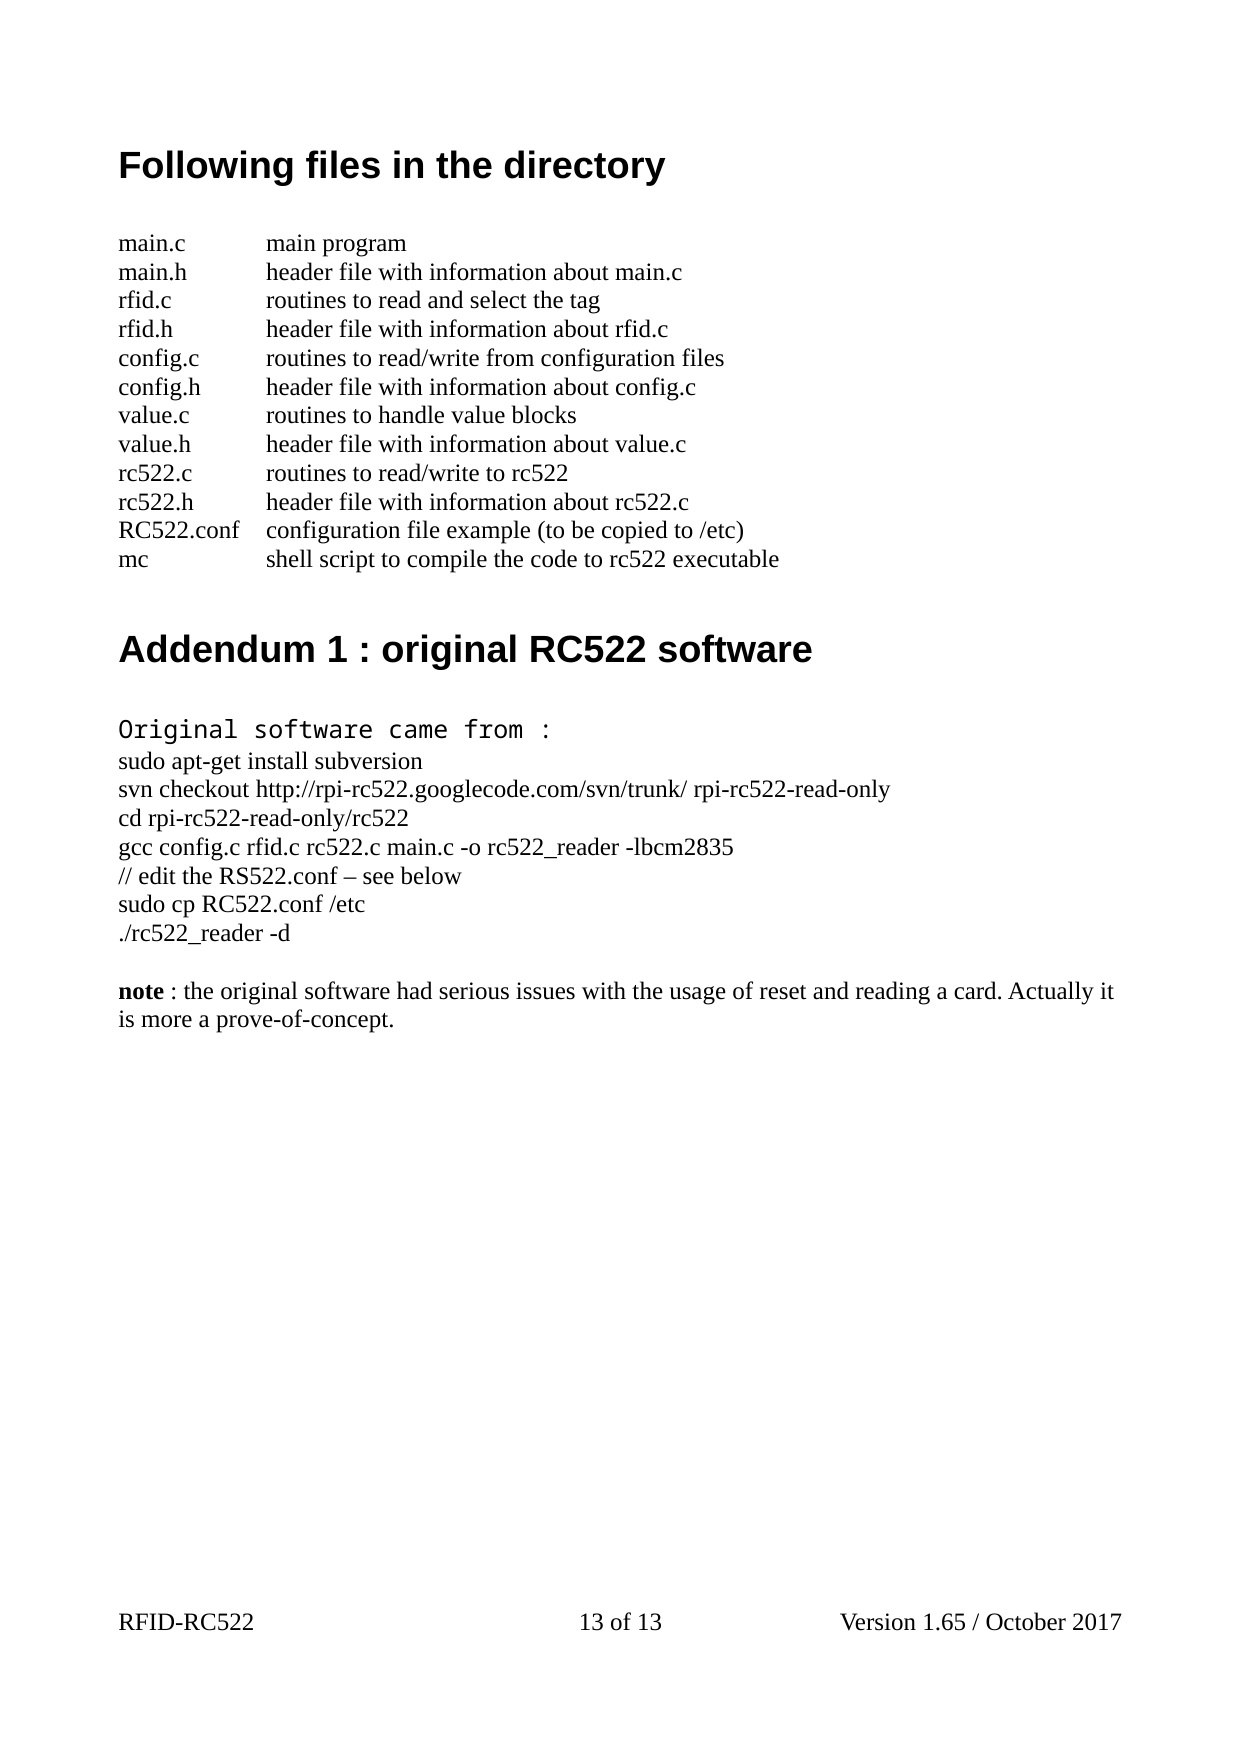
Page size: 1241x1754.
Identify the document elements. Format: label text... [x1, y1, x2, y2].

subtitle Following files in the directory [118, 143, 1122, 187]
text svn checkout http://rpi-rc522.googlecode.com/svn/trunk/ rpi-rc522-read-only [118, 774, 1122, 803]
text mc shell script to compile the code to rc522 executable [118, 544, 1122, 573]
text sudo cp RC522.conf /etc [118, 889, 1122, 918]
text config.c routines to read/write from configuration files [118, 343, 1122, 372]
text main.h header file with information about main.c [118, 257, 1122, 286]
text main.c main program [118, 228, 1122, 257]
text config.h header file with information about config.c [118, 372, 1122, 401]
text note : the original software had serious issues with the usage of reset and reading a card. Actually it is more a prove-of-concept. [118, 976, 1122, 1033]
text rc522.c routines to read/write to rc522 [118, 458, 1122, 487]
text value.c routines to handle value blocks [118, 401, 1122, 429]
text Original software came from : [118, 712, 1122, 746]
text sudo apt-get install subversion [118, 746, 1122, 774]
text ./rc522_reader -d [118, 918, 1122, 947]
subtitle Addendum 1 : original RC522 software [118, 627, 1122, 670]
text gcc config.c rfid.c rc522.c main.c -o rc522_reader -lbcm2835 [118, 832, 1122, 861]
text rc522.h header file with information about rc522.c [118, 487, 1122, 516]
text RC522.conf configuration file example (to be copied to /etc) [118, 516, 1122, 544]
text rfid.c routines to read and select the tag [118, 286, 1122, 314]
text value.h header file with information about value.c [118, 429, 1122, 458]
text // edit the RS522.conf – see below [118, 861, 1122, 889]
text rfid.h header file with information about rfid.c [118, 314, 1122, 343]
text cd rpi-rc522-read-only/rc522 [118, 803, 1122, 832]
